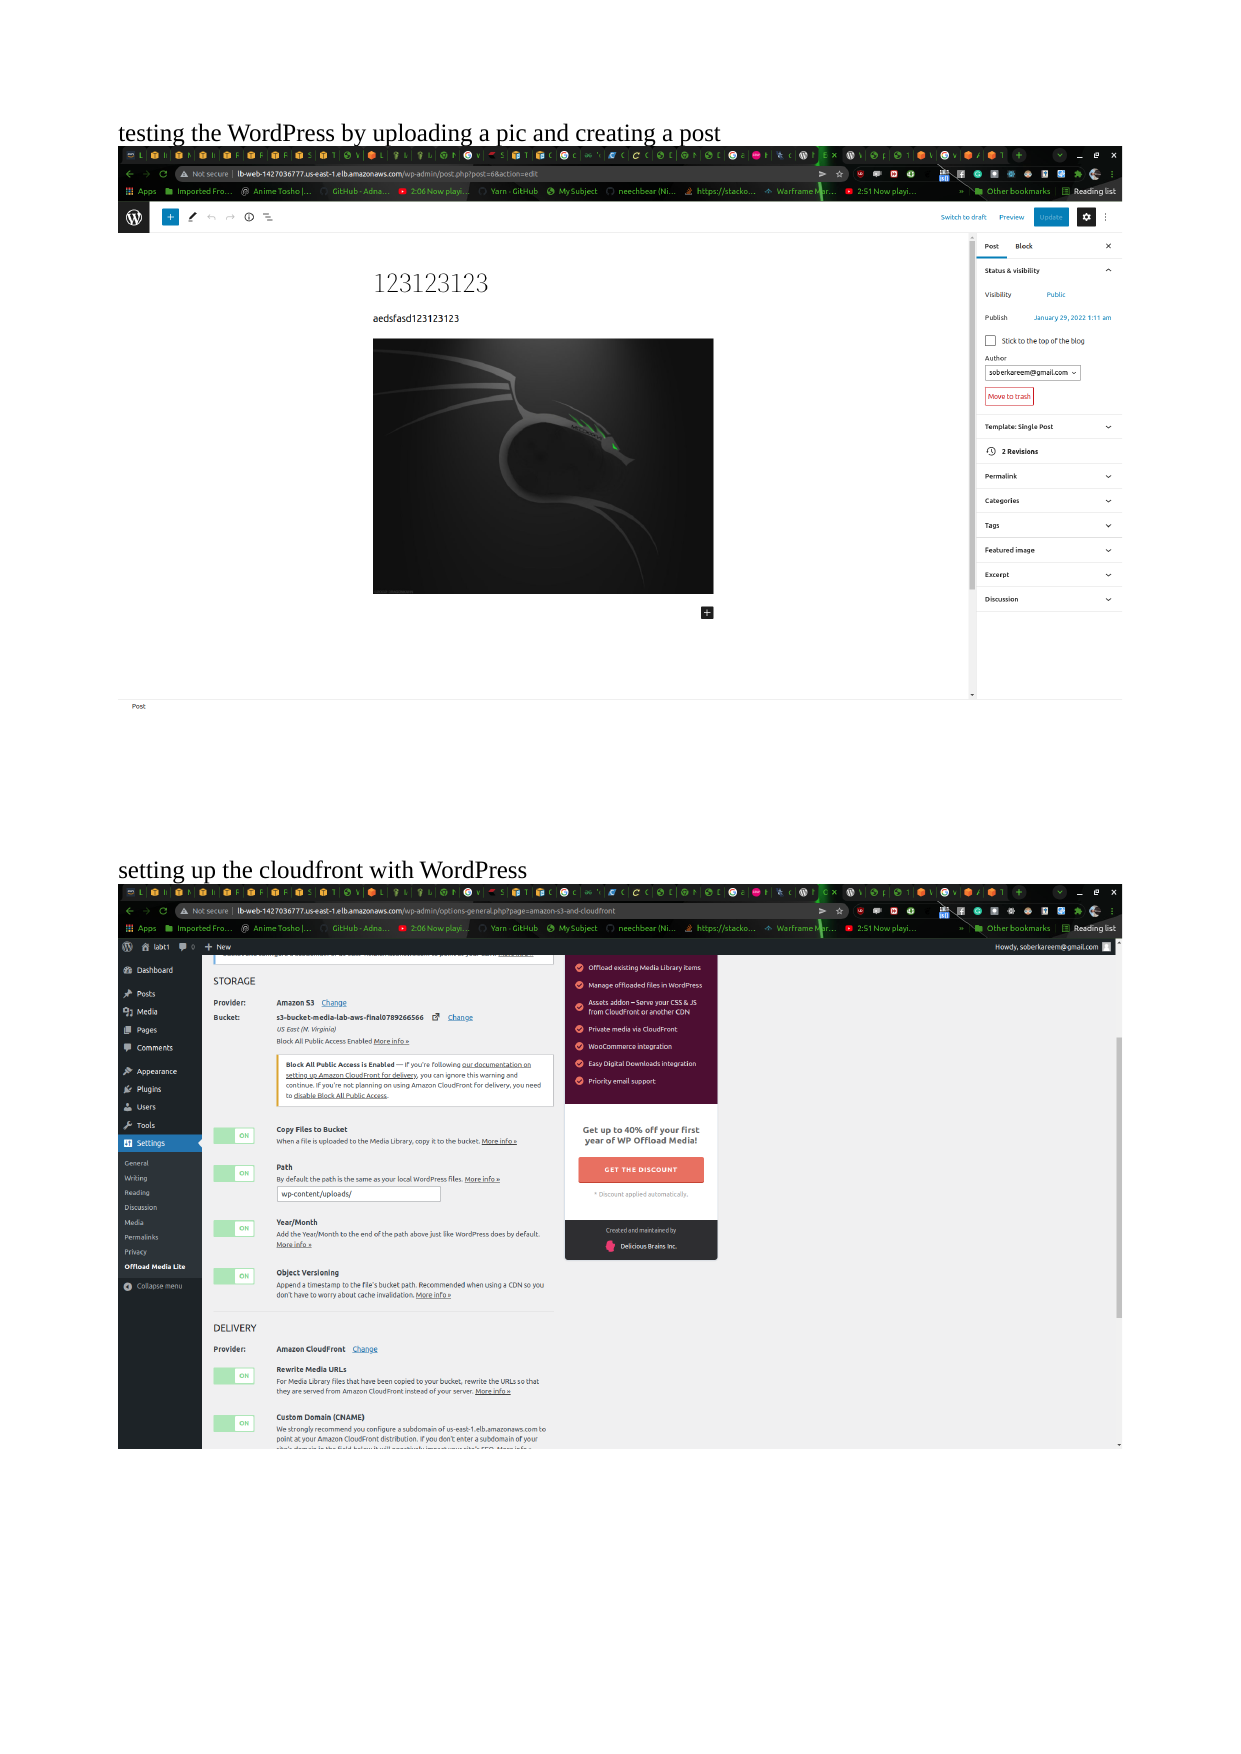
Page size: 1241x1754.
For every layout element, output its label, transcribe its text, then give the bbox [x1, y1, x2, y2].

picture [118, 146, 1123, 712]
text setting up the cloudfront with WordPress [118, 855, 1122, 884]
picture [118, 884, 1123, 1449]
text testing the WordPress by uploading a pic and creating a post [118, 118, 1122, 146]
